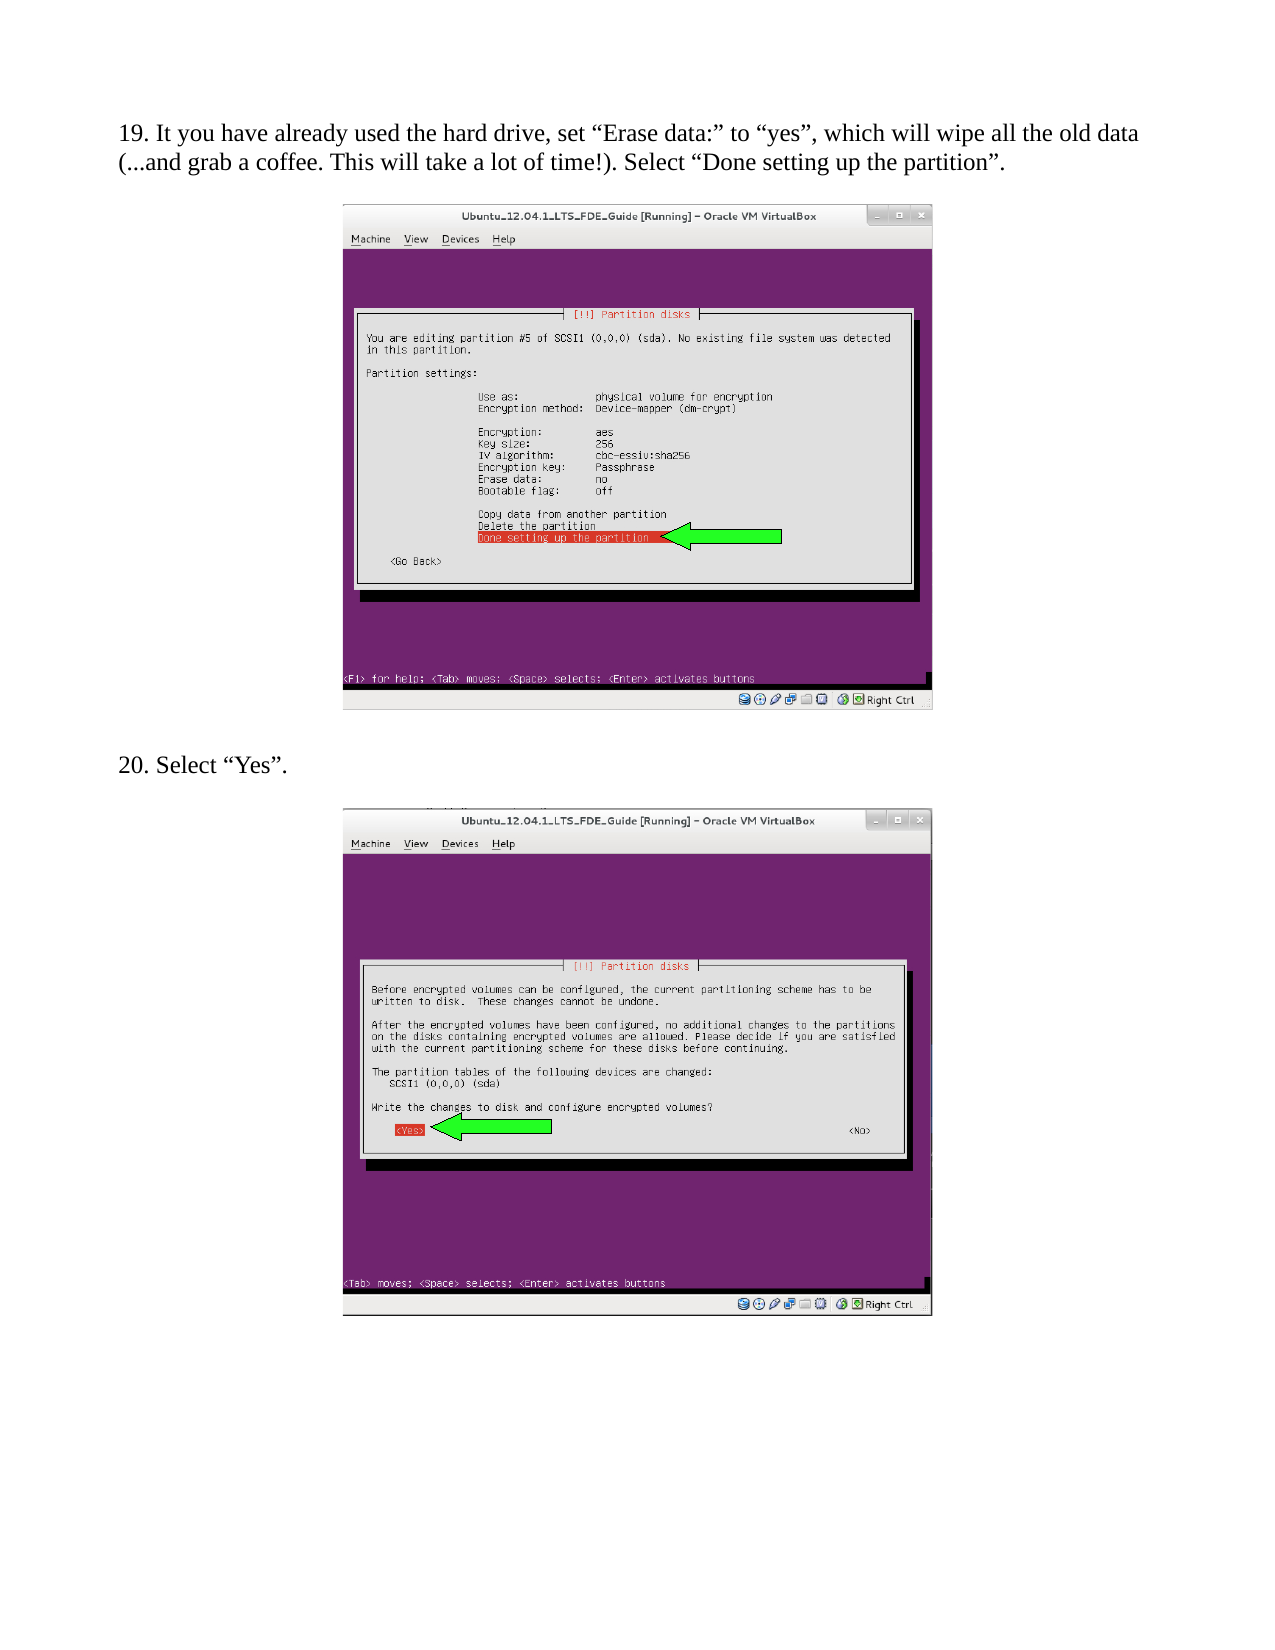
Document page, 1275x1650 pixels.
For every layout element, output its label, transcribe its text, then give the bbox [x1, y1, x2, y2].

picture [342, 204, 933, 710]
text 19. It you have already used the hard drive, set “Erase data:” to “yes”, which will wipe all the old data (...and grab a coffee. This will take a lot of time!). Select “Done setting up the partition”. [118, 118, 1157, 176]
text 20. Select “Yes”. [118, 751, 1157, 779]
picture [342, 808, 933, 1316]
